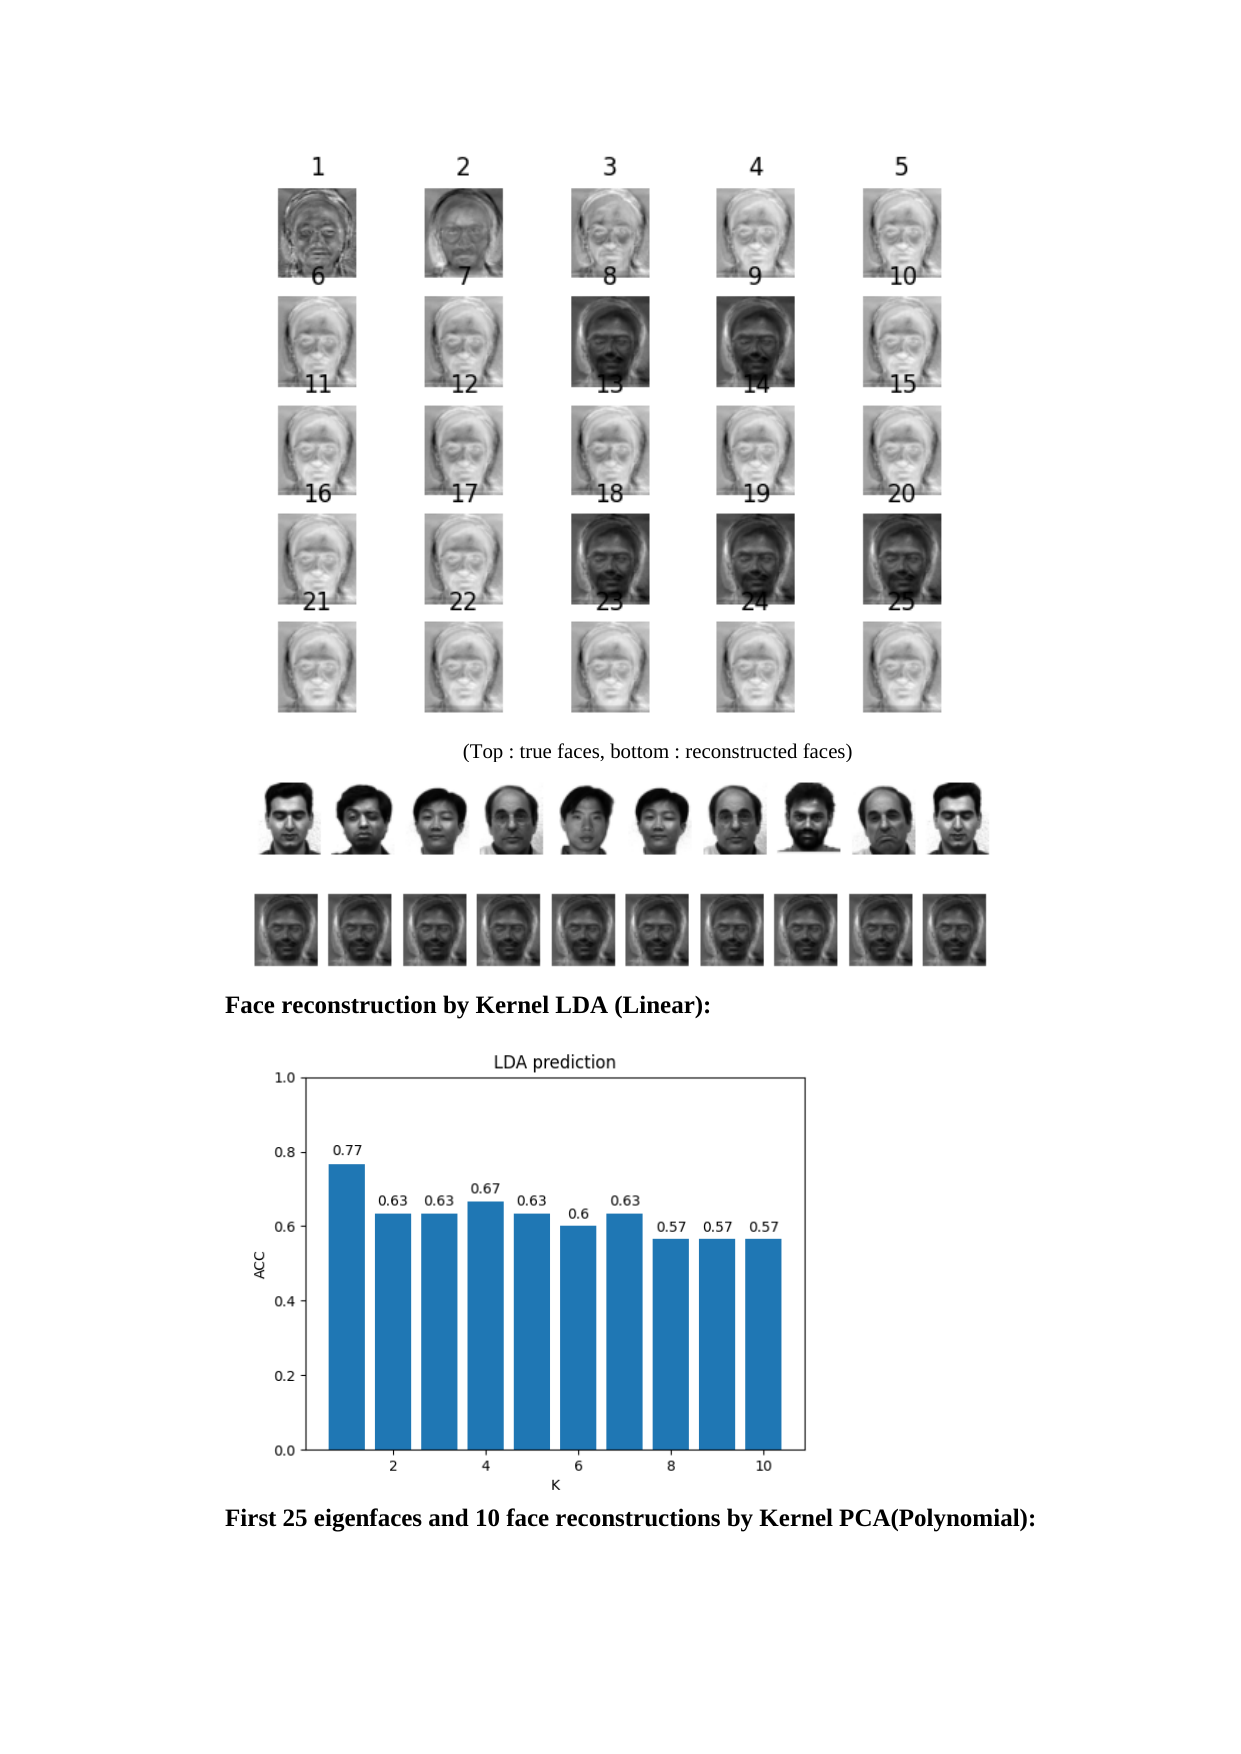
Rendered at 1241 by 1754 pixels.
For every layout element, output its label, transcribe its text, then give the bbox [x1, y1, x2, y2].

picture [225, 762, 1011, 991]
text (Top : true faces, bottom : reconstructed faces) [225, 739, 1090, 763]
picture [225, 150, 992, 739]
text First 25 eigenfaces and 10 face reconstructions by Kernel PCA(Polynomial): [225, 1503, 1090, 1532]
text Face reconstruction by Kernel LDA (Linear): [225, 991, 1090, 1019]
picture [225, 1019, 869, 1503]
